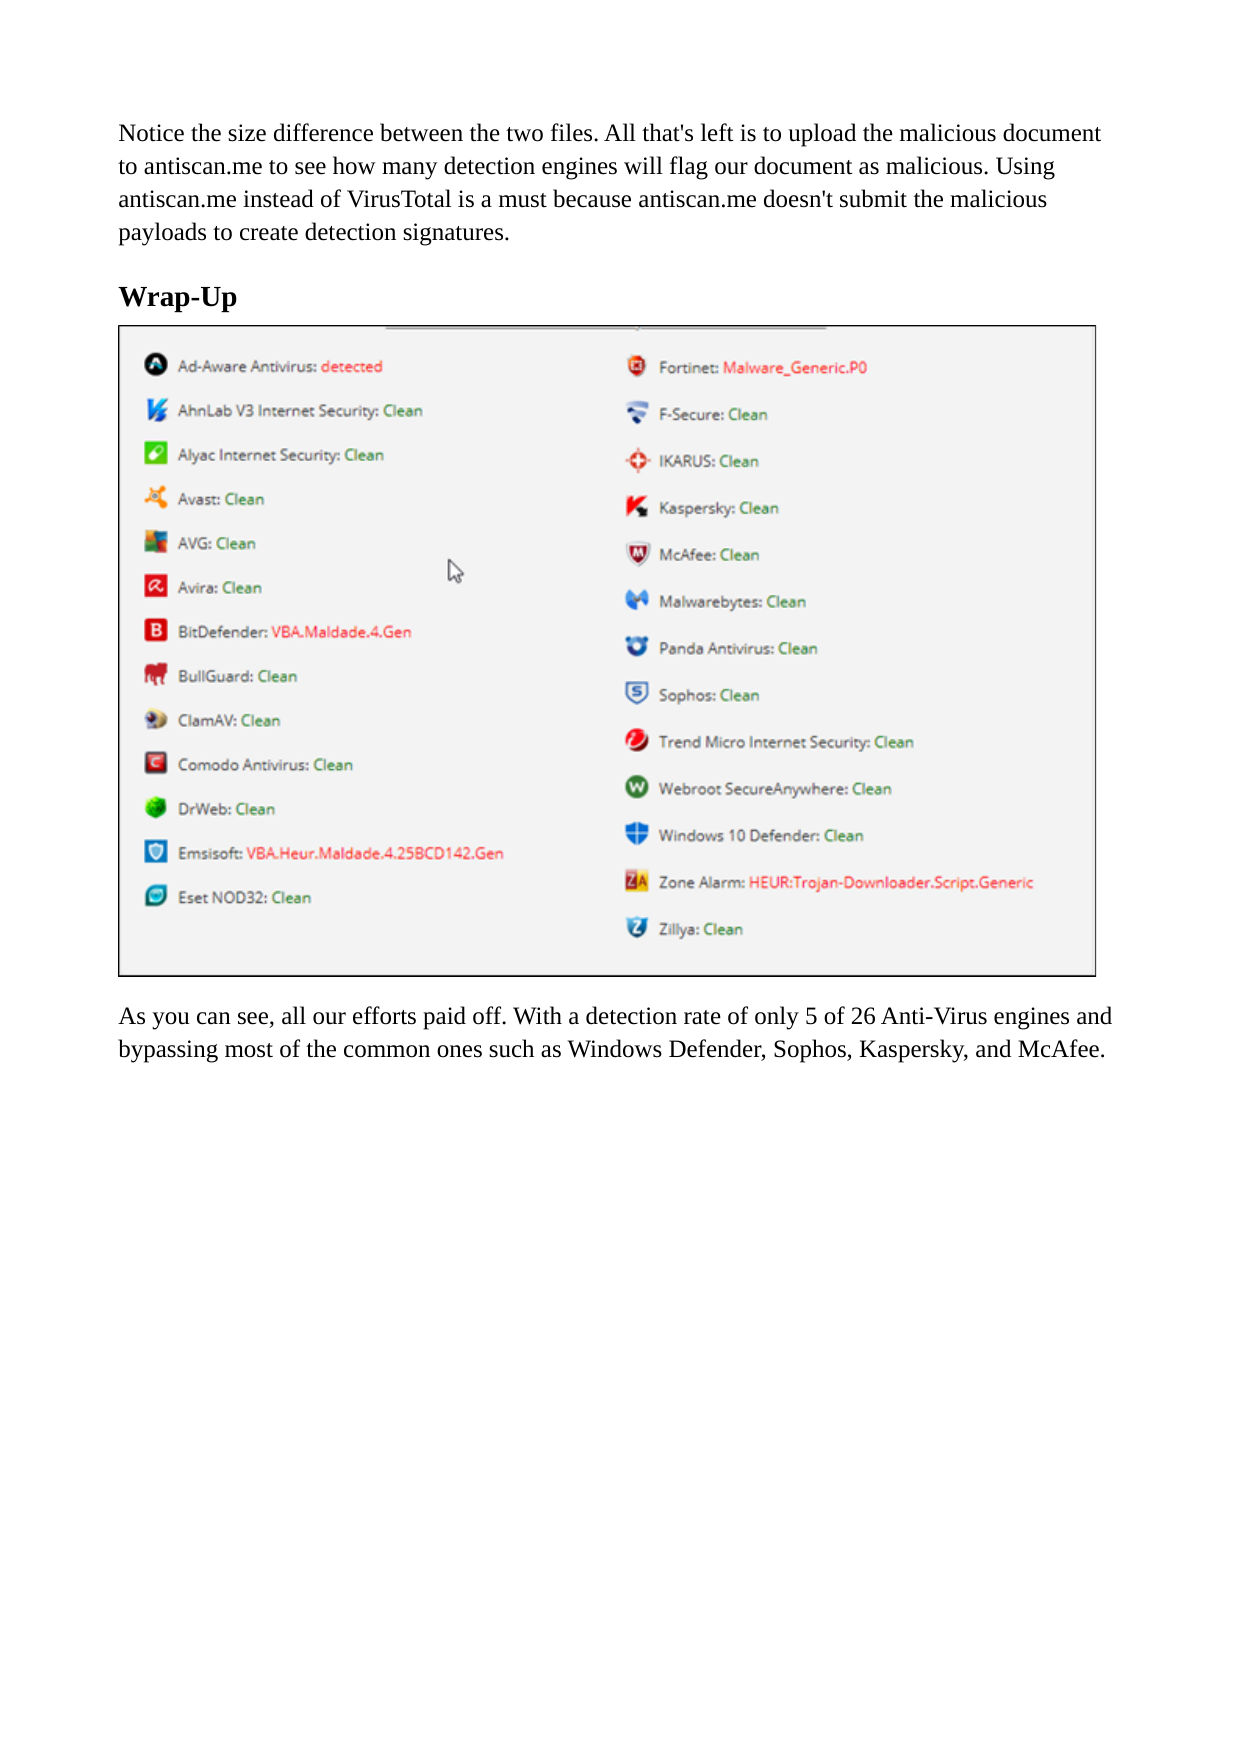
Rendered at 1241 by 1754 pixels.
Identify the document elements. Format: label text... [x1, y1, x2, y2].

picture [118, 325, 1097, 977]
text Notice the size difference between the two files. All that's left is to upload the malicious document to antiscan.me to see how many detection engines will flag our document as malicious. Using antiscan.me instead of VirusTotal is a must because antiscan.me doesn't submit the malicious payloads to create detection signatures. [118, 118, 1122, 246]
subtitle Wrap-Up [118, 279, 1122, 313]
text As you can see, all our efforts paid off. With a detection rate of only 5 of 26 Anti-Virus engines and bypassing most of the common ones such as Windows Defender, Sophos, Kaspersky, and McAfee. [118, 1001, 1122, 1063]
